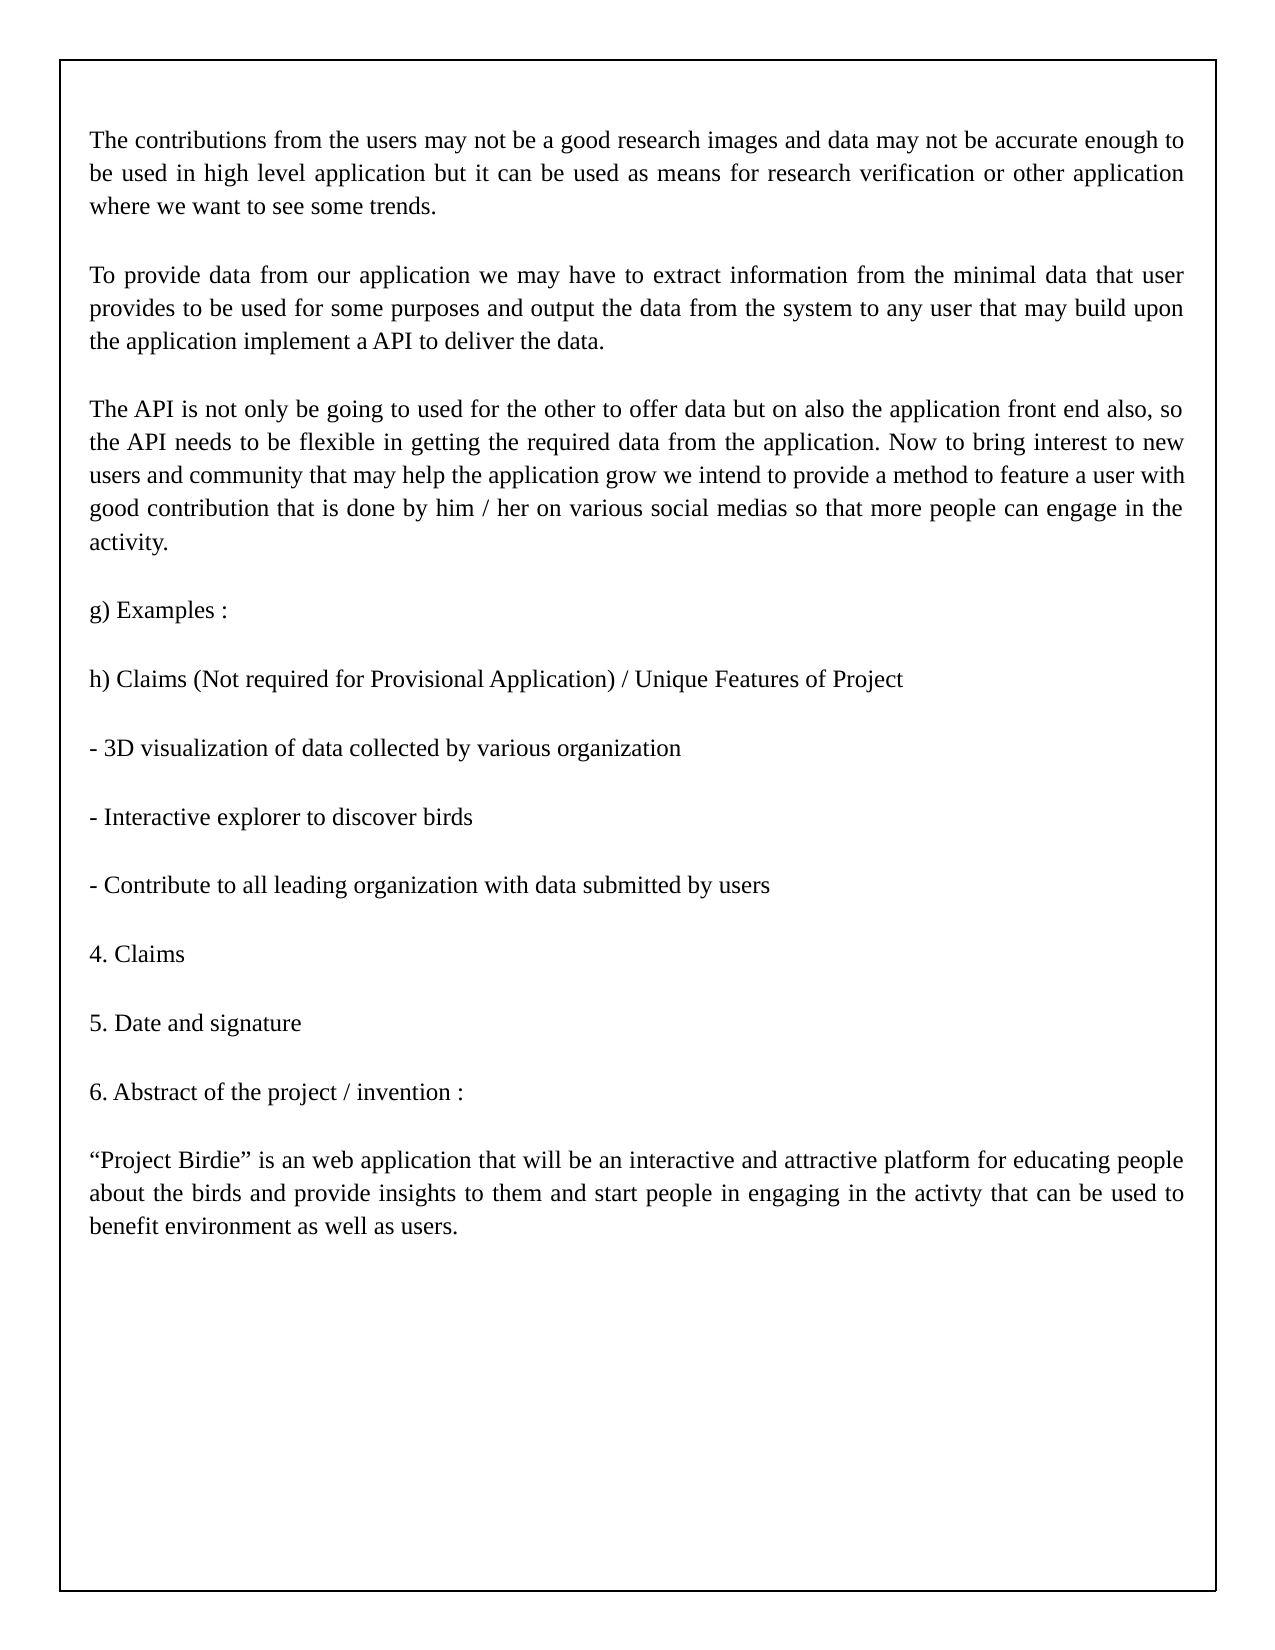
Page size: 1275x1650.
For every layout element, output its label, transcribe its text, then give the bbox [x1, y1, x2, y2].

text - Interactive explorer to discover birds [89, 802, 1186, 830]
text h) Claims (Not required for Provisional Application) / Unique Features of Project [89, 664, 1186, 693]
text “Project Birdie” is an web application that will be an interactive and attractive platform for educating people about the birds and provide insights to them and start people in engaging in the activty that can be used to benefit environment as well as users. [89, 1145, 1186, 1240]
text 4. Claims [89, 939, 1186, 968]
text - Contribute to all leading organization with data submitted by users [89, 870, 1186, 899]
text The API is not only be going to used for the other to offer data but on also the application front end also, so the API needs to be flexible in getting the required data from the application. Now to bring interest to new users and community that may help the application grow we intend to provide a method to feature a user with good contribution that is done by him / her on various social medias so that more people can engage in the activity. [89, 394, 1186, 555]
text 6. Abstract of the project / invention : [89, 1077, 1186, 1105]
text The contributions from the users may not be a good research images and data may not be accurate enough to be used in high level application but it can be used as means for research verification or other application where we want to see some trends. [89, 125, 1186, 220]
text 5. Date and signature [89, 1008, 1186, 1037]
text - 3D visualization of data collected by various organization [89, 733, 1186, 762]
text g) Examples : [89, 595, 1186, 624]
text To provide data from our application we may have to extract information from the minimal data that user provides to be used for some purposes and output the data from the system to any user that may build upon the application implement a API to deliver the data. [89, 260, 1186, 354]
